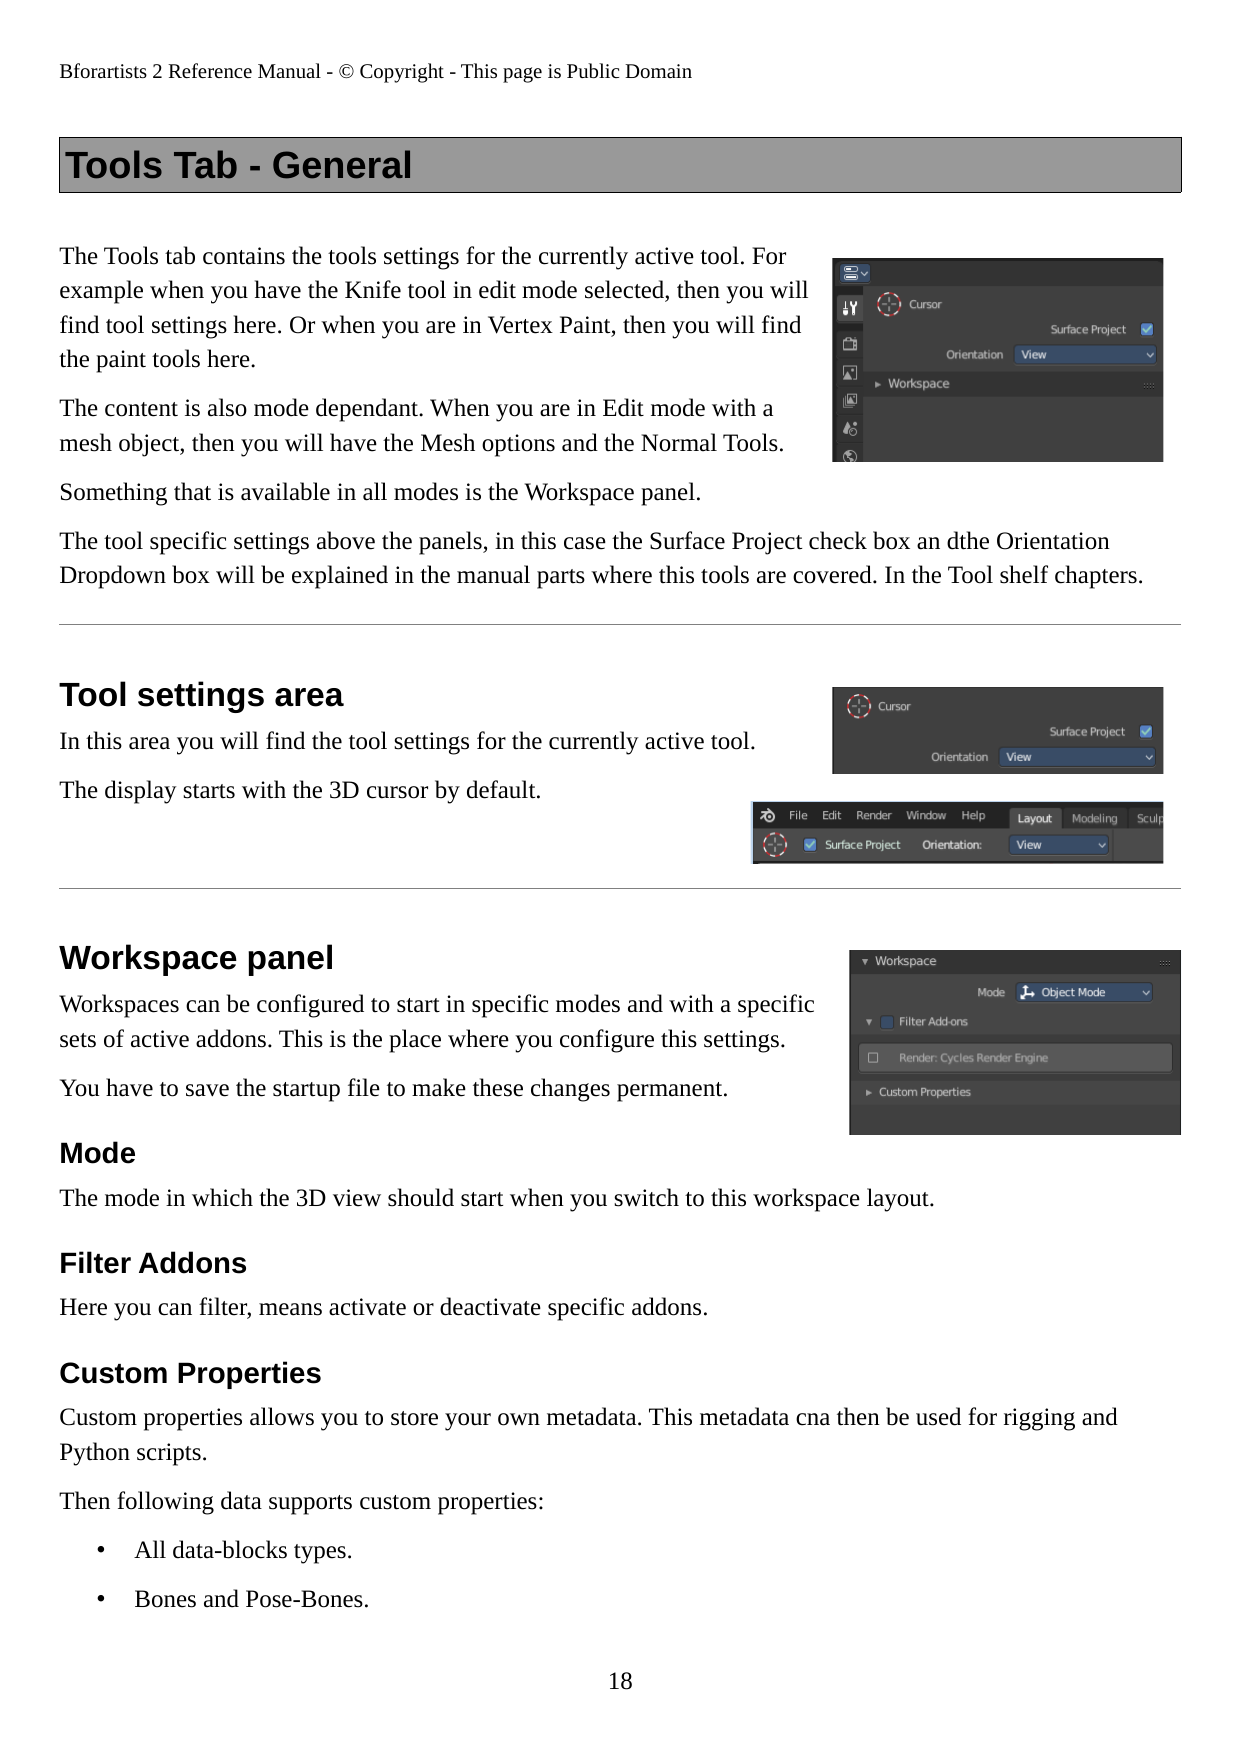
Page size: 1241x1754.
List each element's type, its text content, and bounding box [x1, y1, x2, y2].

text In this area you will find the tool settings for the currently active tool. [59, 726, 832, 754]
picture [750, 801, 1164, 864]
subtitle Mode [59, 1136, 1181, 1170]
picture [832, 687, 1164, 774]
text Something that is available in all modes is the Workspace panel. [59, 477, 1181, 506]
list All data-blocks types. [97, 1535, 1181, 1564]
picture [832, 258, 1164, 462]
text The mode in which the 3D view should start when you switch to this workspace layout. [59, 1183, 1181, 1211]
text Then following data supports custom properties: [59, 1486, 1181, 1515]
subtitle Custom Properties [59, 1356, 1181, 1390]
picture [849, 950, 1182, 1135]
text Custom properties allows you to store your own metadata. This metadata cna then be used for rigging and Python scripts. [59, 1402, 1181, 1466]
text The display starts with the 3D cursor by default. [59, 775, 1181, 804]
list Bones and Pose-Bones. [97, 1584, 1181, 1613]
text You have to save the startup file to make these changes permanent. [59, 1073, 849, 1101]
text Here you can filter, means activate or deactivate specific addons. [59, 1292, 1181, 1321]
subtitle Filter Addons [59, 1246, 1181, 1280]
text The Tools tab contains the tools settings for the currently active tool. For example when you have the Knife tool in edit mode selected, then you will find tool settings here. Or when you are in Vertex Paint, then you will find the paint tools here. [59, 241, 1181, 373]
subtitle Tool settings area [59, 675, 1181, 713]
table_header Tools Tab - General [60, 138, 1181, 192]
text Workspaces can be configured to start in specific modes and with a specific sets of active addons. This is the place where you configure this settings. [59, 989, 849, 1052]
subtitle Workspace panel [59, 938, 1181, 977]
text The tool specific settings above the panels, in this case the Surface Project check box an dthe Orientation Dropdown box will be explained in the manual parts where this tools are covered. In the Tool shelf chapters. [59, 526, 1181, 589]
text The content is also mode dependant. When you are in Edit mode with a mesh object, then you will have the Mesh options and the Normal Tools. [59, 393, 832, 457]
